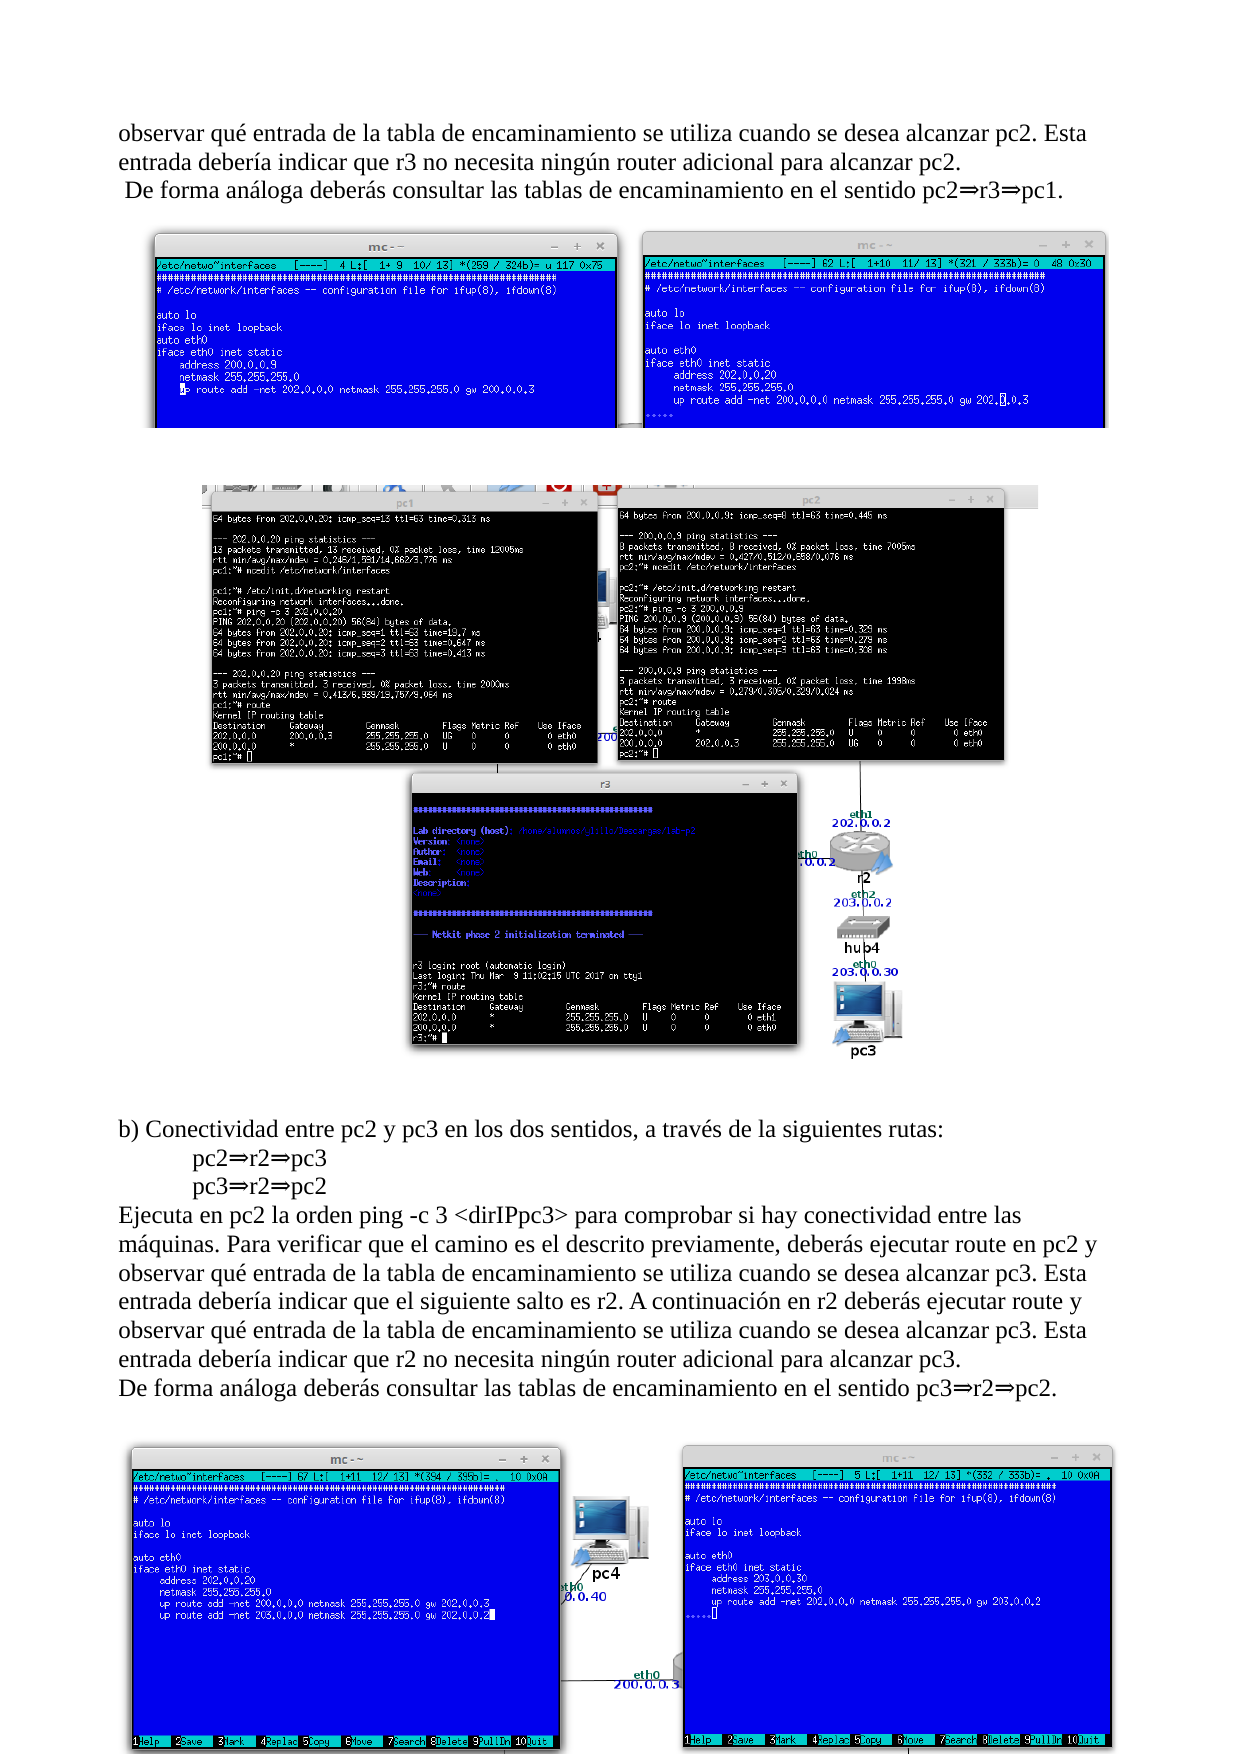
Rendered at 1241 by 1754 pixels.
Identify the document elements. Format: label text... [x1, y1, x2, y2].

text Ejecuta en pc2 la orden ping -c 3 <dirIPpc3> para comprobar si hay conectividad entre las máquinas. Para verificar que el camino es el descrito previamente, deberás ejecutar route en pc2 y observar qué entrada de la tabla de encaminamiento se utiliza cuando se desea alcanzar pc3. Esta entrada debería indicar que el siguiente salto es r2. A continuación en r2 deberás ejecutar route y observar qué entrada de la tabla de encaminamiento se utiliza cuando se desea alcanzar pc3. Esta entrada debería indicar que r2 no necesita ningún router adicional para alcanzar pc3. [118, 1200, 1122, 1373]
text pc3⇒r2⇒pc2 [118, 1171, 1122, 1200]
text observar qué entrada de la tabla de encaminamiento se utiliza cuando se desea alcanzar pc2. Esta entrada debería indicar que r3 no necesita ningún router adicional para alcanzar pc2. [118, 118, 1122, 176]
text De forma análoga deberás consultar las tablas de encaminamiento en el sentido pc3⇒r2⇒pc2. [118, 1373, 1122, 1401]
picture [115, 1437, 1139, 1754]
picture [202, 485, 1039, 1086]
text De forma análoga deberás consultar las tablas de encaminamiento en el sentido pc2⇒r3⇒pc1. [118, 176, 1122, 204]
text b) Conectividad entre pc2 y pc3 en los dos sentidos, a través de la siguientes rutas: [118, 1114, 1122, 1143]
picture [131, 204, 1109, 389]
text pc2⇒r2⇒pc3 [118, 1143, 1122, 1171]
